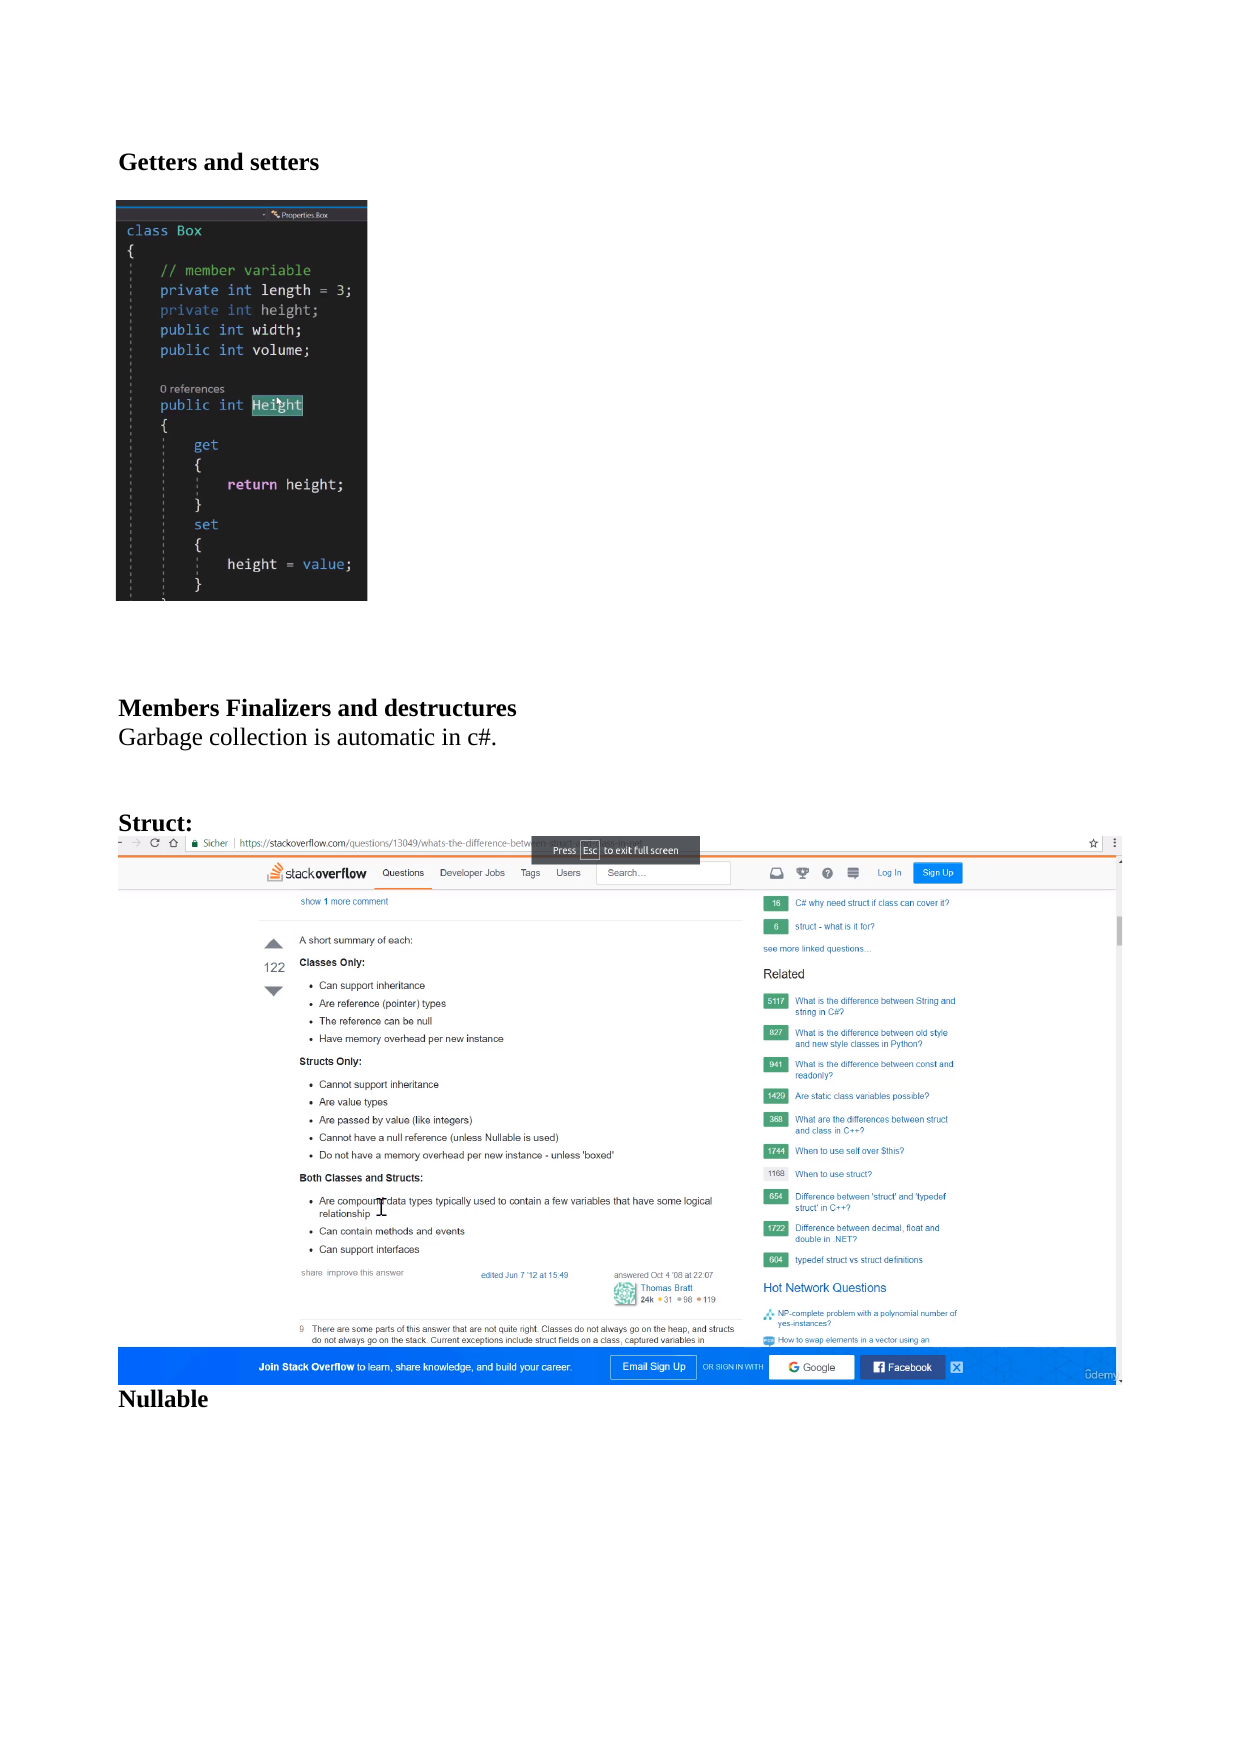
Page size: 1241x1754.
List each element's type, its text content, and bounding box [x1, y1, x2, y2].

picture [115, 200, 368, 601]
text Struct: [118, 808, 1122, 836]
text Nullable [118, 1385, 1122, 1413]
text Getters and setters [118, 147, 1122, 176]
picture [118, 836, 1123, 1385]
text Members Finalizers and destructures [118, 693, 1122, 722]
text Garbage collection is automatic in c#. [118, 722, 1122, 751]
